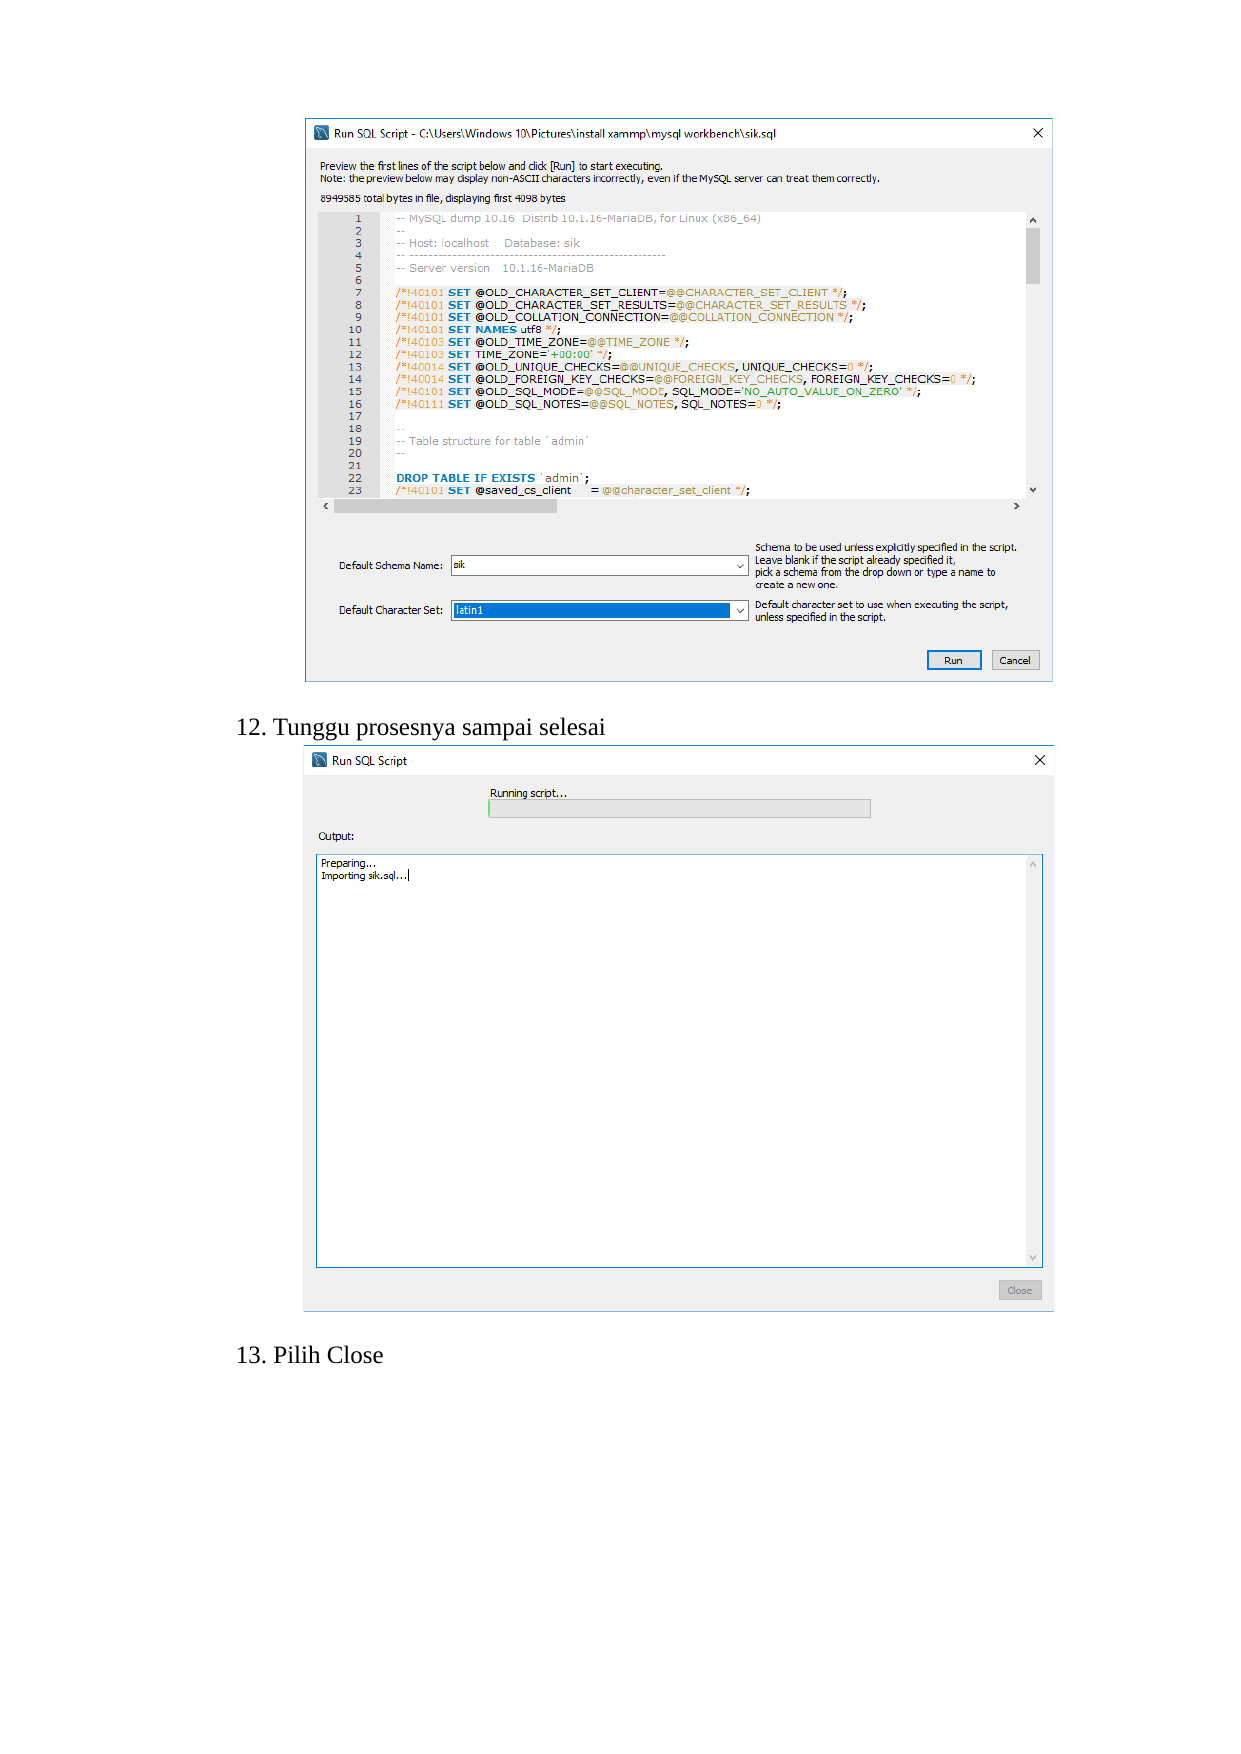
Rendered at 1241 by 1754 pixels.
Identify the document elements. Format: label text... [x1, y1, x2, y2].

text 12. Tunggu prosesnya sampai selesai [236, 712, 1122, 741]
picture [305, 118, 1053, 682]
picture [303, 745, 1055, 1312]
text 13. Pilih Close [236, 1340, 1122, 1369]
